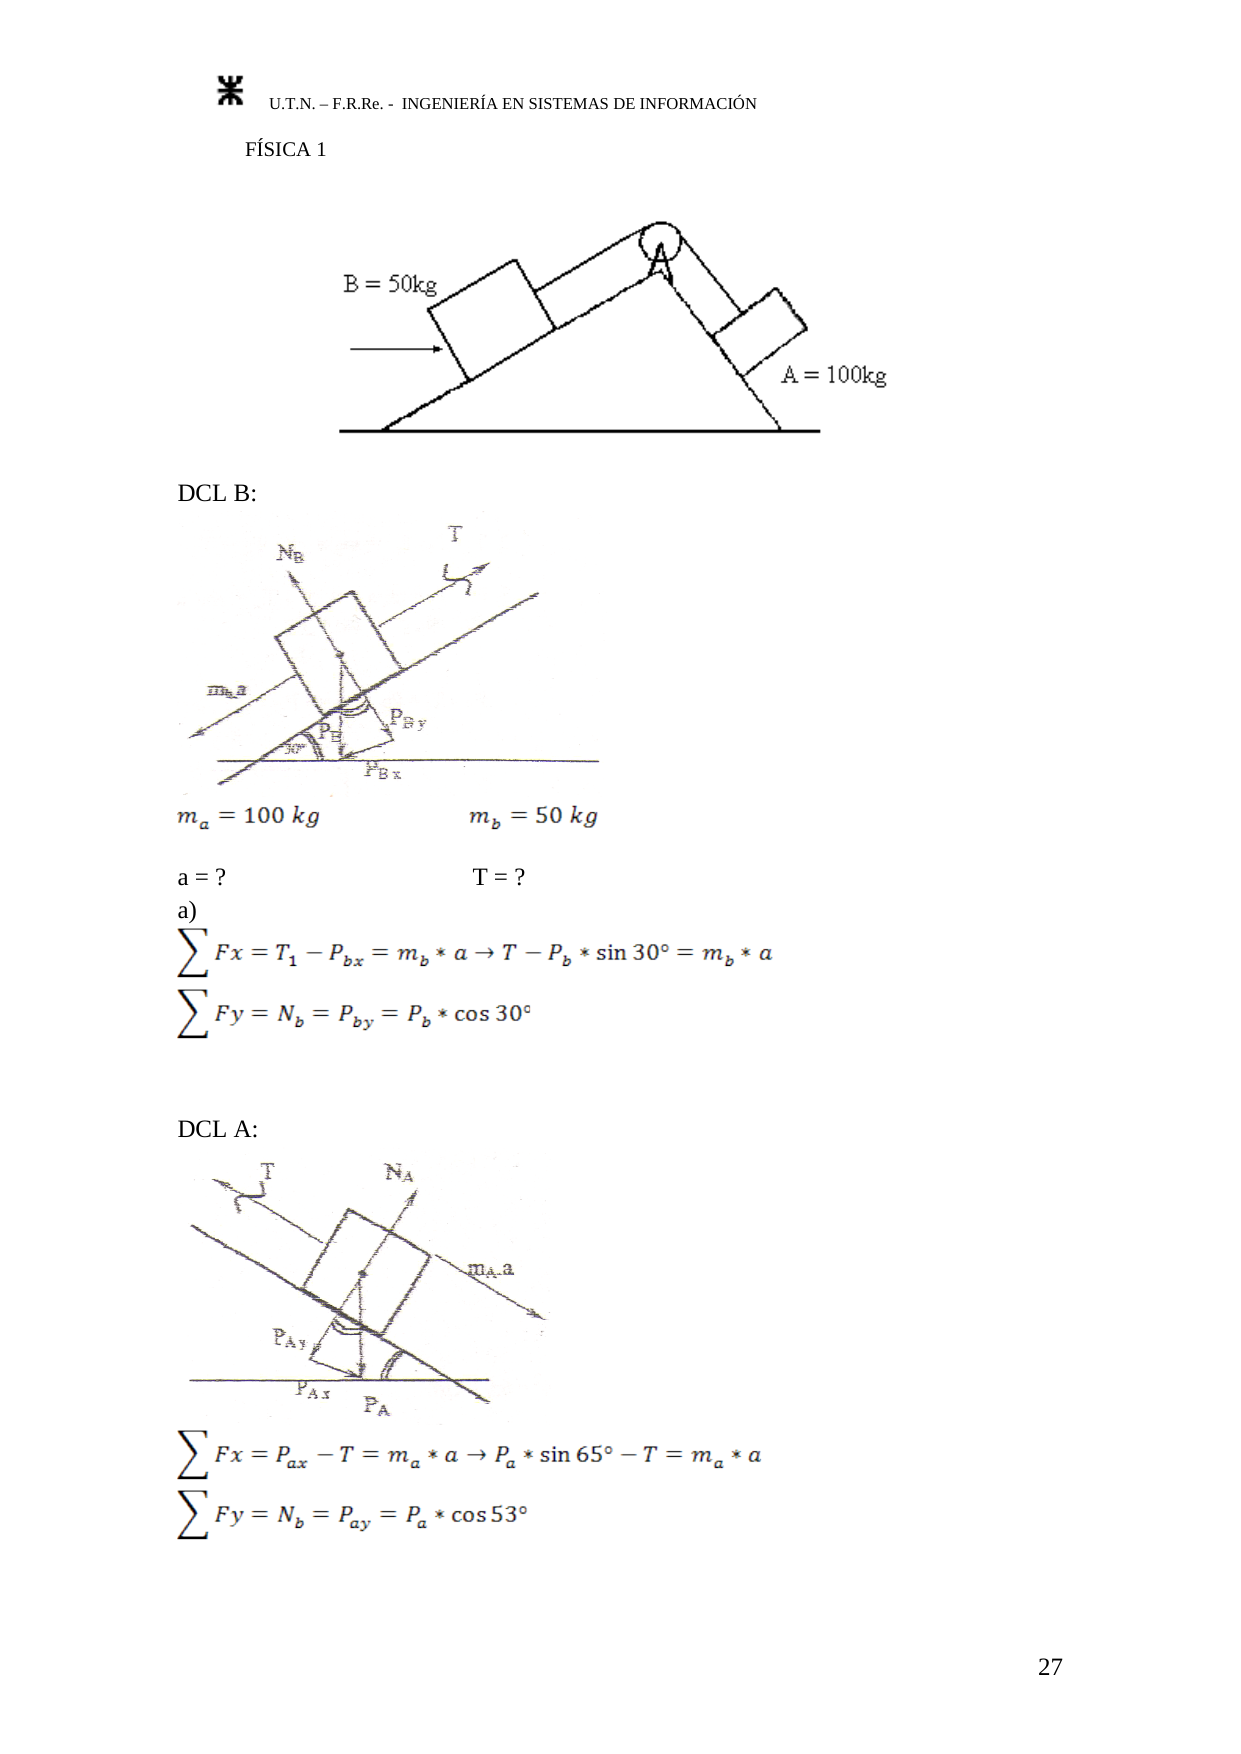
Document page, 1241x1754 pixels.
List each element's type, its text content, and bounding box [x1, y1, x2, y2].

text DCL B: [177, 478, 1063, 507]
picture [177, 1490, 528, 1546]
text DCL A: [177, 1114, 1063, 1143]
text a) [177, 895, 1063, 923]
picture [177, 801, 320, 836]
text a = ? T = ? [177, 862, 1063, 890]
picture [177, 1429, 762, 1486]
picture [177, 1147, 551, 1425]
picture [177, 927, 773, 984]
picture [177, 511, 607, 797]
picture [177, 988, 531, 1045]
picture [469, 801, 598, 836]
